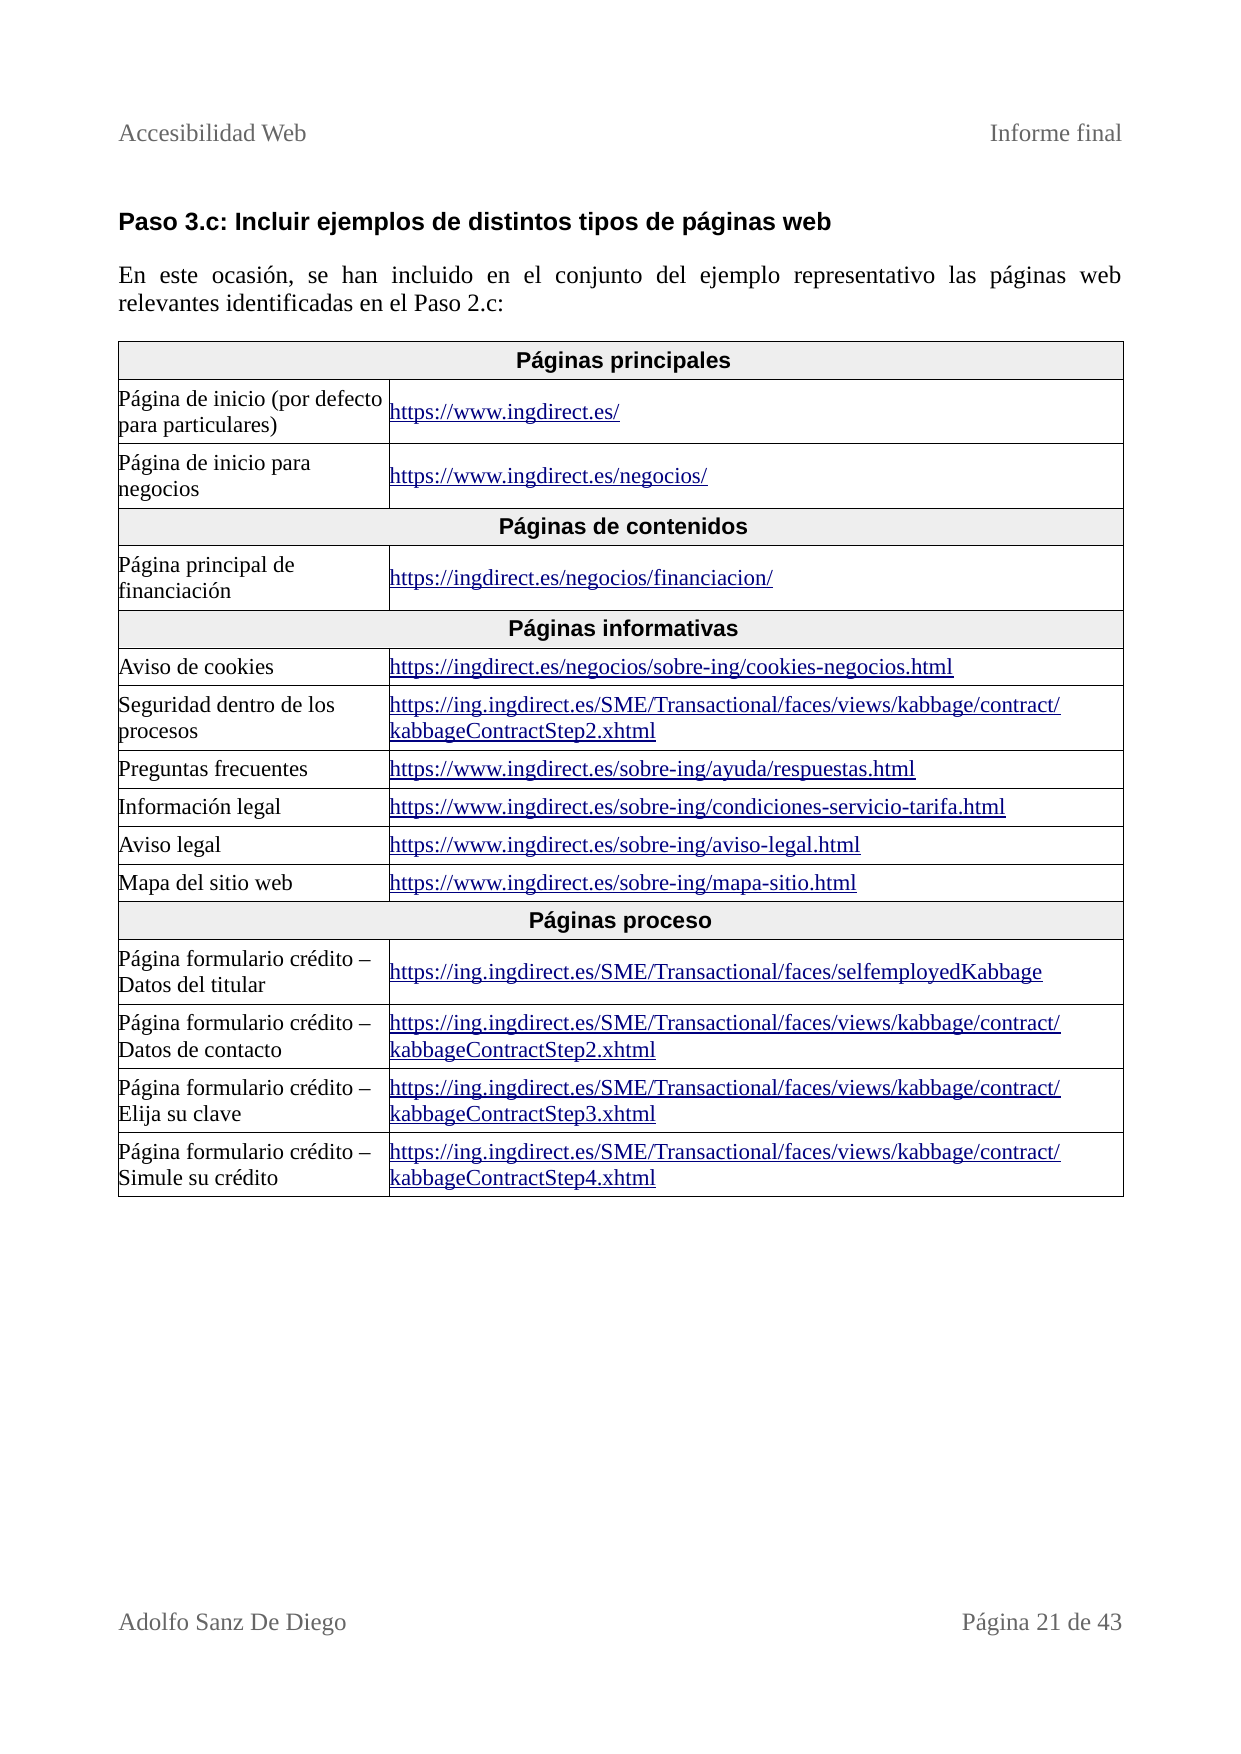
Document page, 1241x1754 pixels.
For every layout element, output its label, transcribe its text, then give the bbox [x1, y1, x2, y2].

table_cell Información legal [119, 789, 389, 826]
table_cell Seguridad dentro de los procesos [119, 686, 389, 750]
table_cell Página de inicio (por defecto para particulares) [119, 380, 389, 443]
table_cell Páginas informativas [119, 611, 1123, 647]
table_cell https://www.ingdirect.es/sobre-ing/ayuda/respuestas.html [390, 751, 1123, 788]
table_cell https://ingdirect.es/negocios/financiacion/ [390, 546, 1123, 609]
table_cell Página de inicio para negocios [119, 444, 389, 507]
table_cell https://ingdirect.es/negocios/sobre-ing/cookies-negocios.html [390, 649, 1123, 685]
subtitle Paso 3.c: Incluir ejemplos de distintos tipos de páginas web [118, 207, 1122, 236]
table_cell Páginas de contenidos [119, 509, 1123, 545]
table_cell https://ing.ingdirect.es/SME/Transactional/faces/views/kabbage/contract/kabbageContractStep4.xhtml [390, 1133, 1123, 1196]
table_cell Aviso legal [119, 827, 389, 863]
table_cell https://www.ingdirect.es/ [390, 380, 1123, 443]
table_cell https://ing.ingdirect.es/SME/Transactional/faces/selfemployedKabbage [390, 940, 1123, 1003]
table_cell Página formulario crédito – Simule su crédito [119, 1133, 389, 1196]
table_cell https://www.ingdirect.es/sobre-ing/condiciones-servicio-tarifa.html [390, 789, 1123, 826]
table_cell https://www.ingdirect.es/sobre-ing/aviso-legal.html [390, 827, 1123, 863]
table_cell Aviso de cookies [119, 649, 389, 685]
table_cell Página principal de financiación [119, 546, 389, 609]
table_cell https://www.ingdirect.es/sobre-ing/mapa-sitio.html [390, 865, 1123, 901]
table_cell https://ing.ingdirect.es/SME/Transactional/faces/views/kabbage/contract/kabbageContractStep2.xhtml [390, 1005, 1123, 1068]
table_cell Página formulario crédito – Elija su clave [119, 1069, 389, 1132]
table_cell Páginas proceso [119, 902, 1123, 939]
table_cell https://ing.ingdirect.es/SME/Transactional/faces/views/kabbage/contract/kabbageContractStep3.xhtml [390, 1069, 1123, 1132]
table_cell Mapa del sitio web [119, 865, 389, 901]
table_header Páginas principales [119, 342, 1123, 379]
table_cell Página formulario crédito – Datos del titular [119, 940, 389, 1003]
table_cell https://www.ingdirect.es/negocios/ [390, 444, 1123, 507]
text En este ocasión, se han incluido en el conjunto del ejemplo representativo las páginas web relevantes identificadas en el Paso 2.c: [118, 260, 1122, 317]
table_cell https://ing.ingdirect.es/SME/Transactional/faces/views/kabbage/contract/kabbageContractStep2.xhtml [390, 686, 1123, 750]
table_cell Página formulario crédito – Datos de contacto [119, 1005, 389, 1068]
table_cell Preguntas frecuentes [119, 751, 389, 788]
